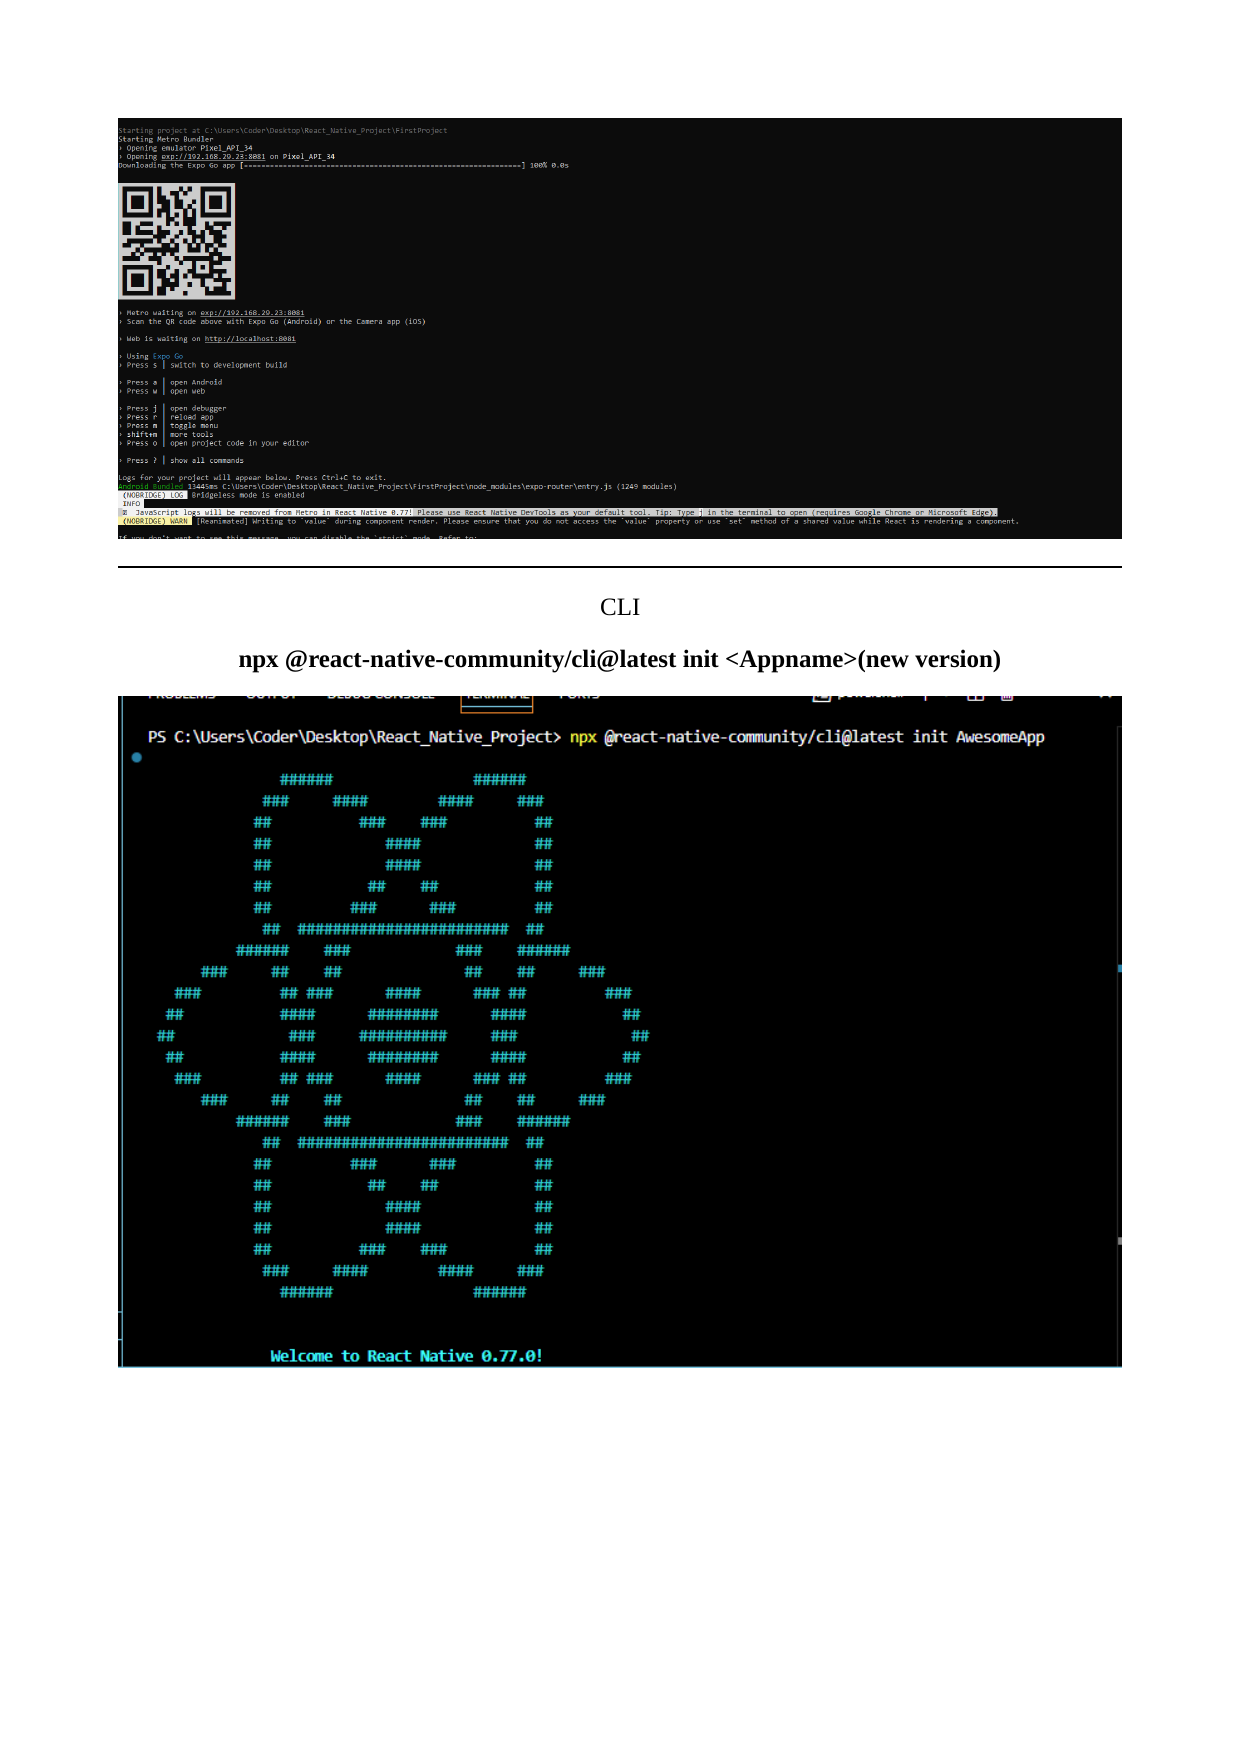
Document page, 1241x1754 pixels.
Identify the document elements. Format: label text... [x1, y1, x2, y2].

text CLI [118, 592, 1122, 621]
picture [118, 696, 1122, 1368]
text npx @react-native-community/cli@latest init <Appname>(new version) [118, 644, 1122, 673]
picture [118, 118, 1122, 539]
